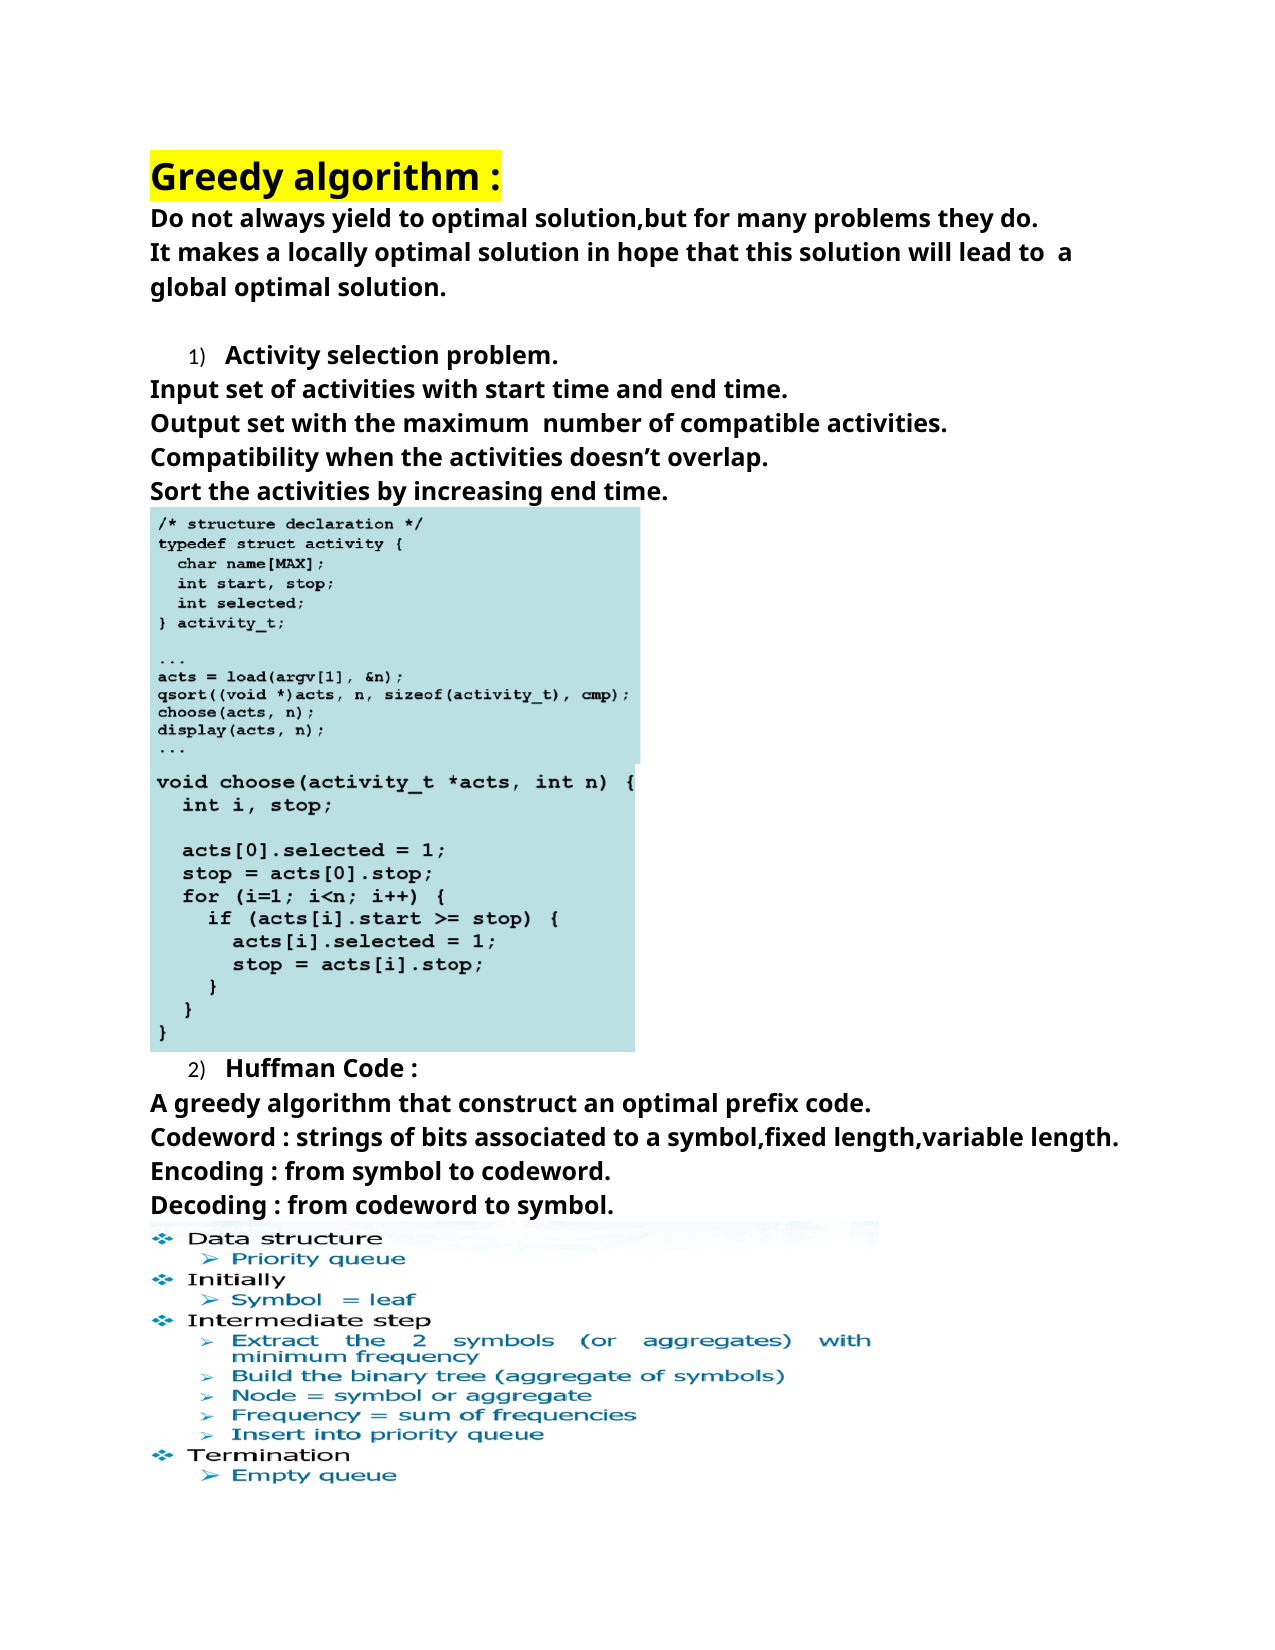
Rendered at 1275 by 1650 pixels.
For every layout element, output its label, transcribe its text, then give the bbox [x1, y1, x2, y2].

text It makes a locally optimal solution in hope that this solution will lead to a global optimal solution. [150, 235, 1125, 303]
text A greedy algorithm that construct an optimal prefix code. [150, 1085, 1125, 1119]
list Activity selection problem. [187, 337, 1125, 371]
text Decoding : from codeword to symbol. [150, 1187, 1125, 1486]
text Do not always yield to optimal solution,but for many problems they do. [150, 201, 1125, 235]
text Codeword : strings of bits associated to a symbol,fixed length,variable length. [150, 1119, 1125, 1153]
text Compatibility when the activities doesn’t overlap. [150, 439, 1125, 473]
text Encoding : from symbol to codeword. [150, 1153, 1125, 1187]
text Input set of activities with start time and end time. [150, 371, 1125, 405]
list Huffman Code : [187, 1051, 1125, 1085]
text Sort the activities by increasing end time. [150, 473, 1125, 508]
text Greedy algorithm : [150, 150, 1125, 201]
text Output set with the maximum number of compatible activities. [150, 405, 1125, 439]
